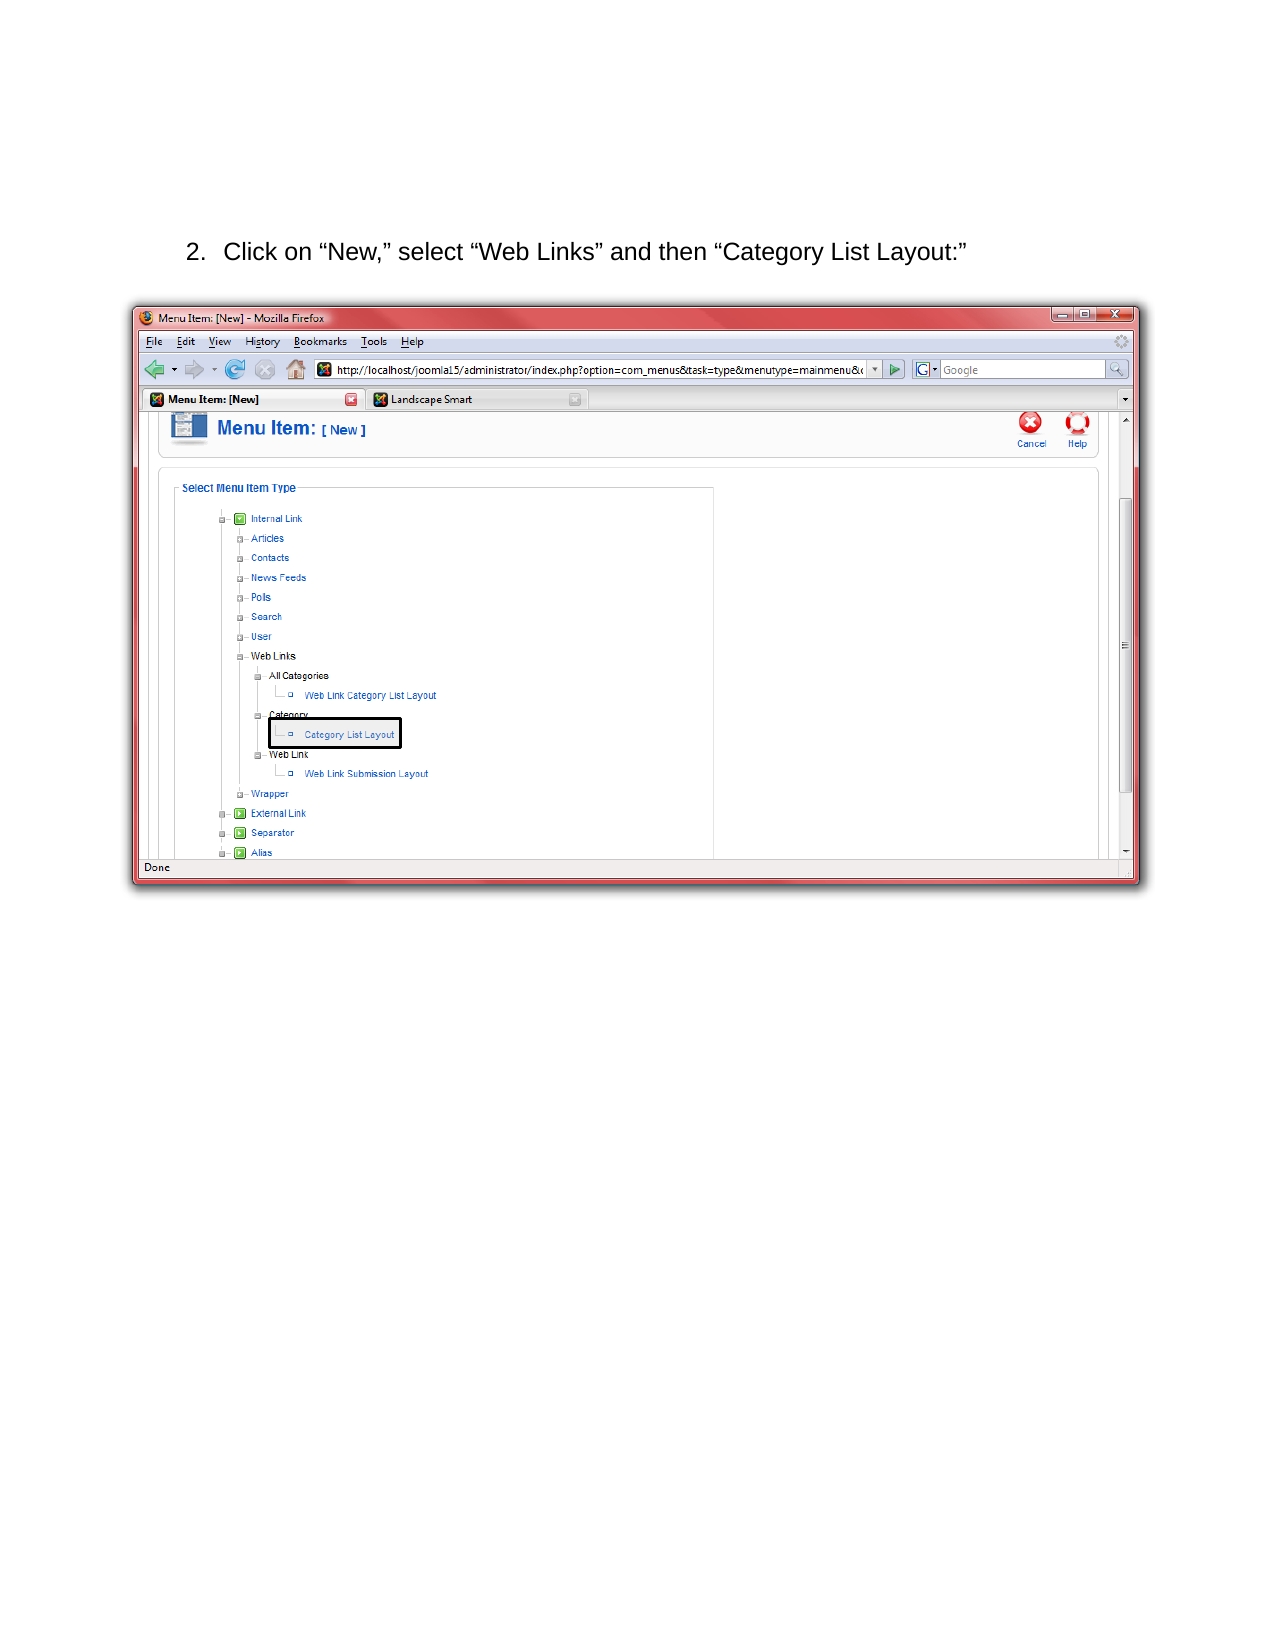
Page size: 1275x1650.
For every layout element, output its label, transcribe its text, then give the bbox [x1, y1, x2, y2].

list Click on “New,” select “Web Links” and then “Category List Layout:” [186, 237, 1157, 265]
picture [119, 293, 1155, 901]
